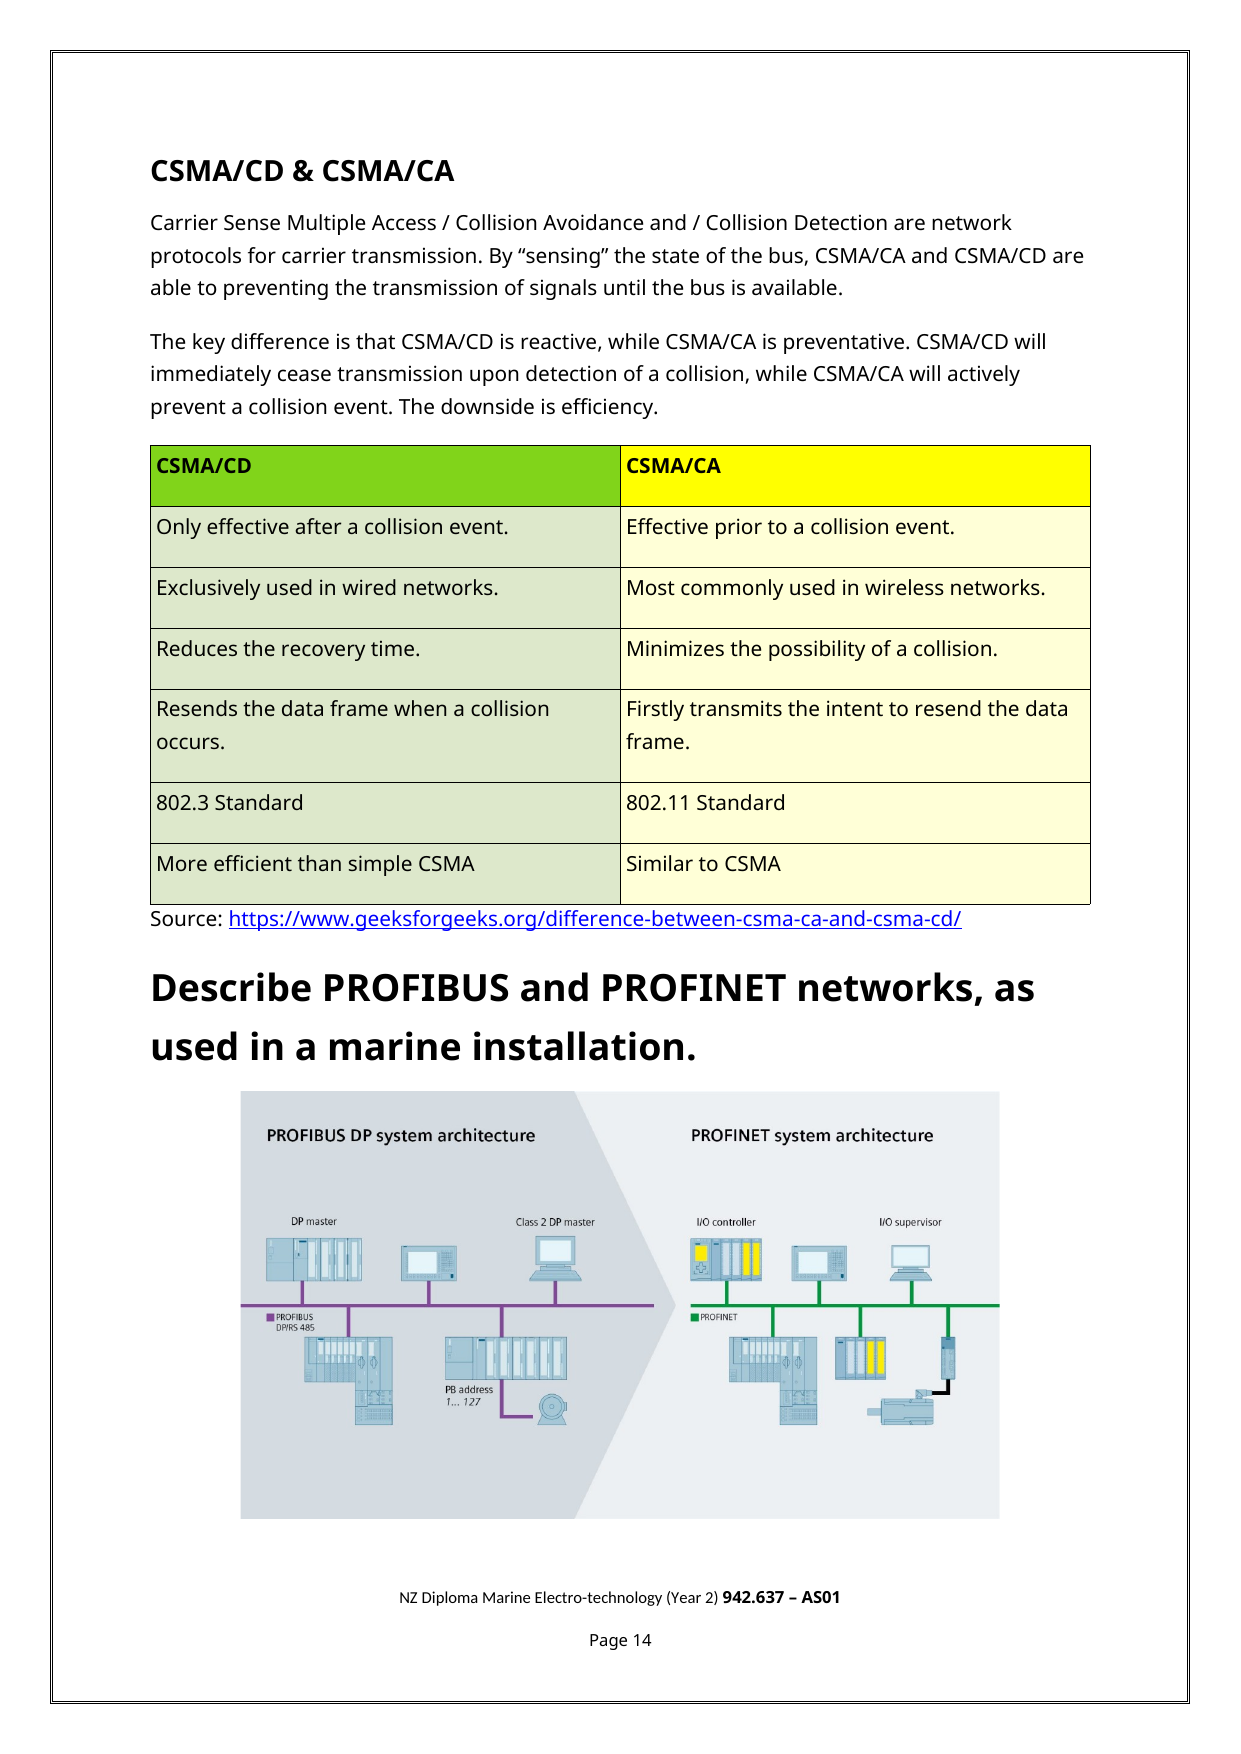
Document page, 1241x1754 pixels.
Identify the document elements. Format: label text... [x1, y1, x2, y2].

table_cell Effective prior to a collision event. [621, 507, 1090, 567]
table_cell Most commonly used in wireless networks. [621, 568, 1090, 628]
subtitle CSMA/CD & CSMA/CA [150, 150, 1090, 190]
table_cell 802.3 Standard [151, 783, 620, 843]
text Carrier Sense Multiple Access / Collision Avoidance and / Collision Detection are network protocols for carrier transmission. By “sensing” the state of the bus, CSMA/CA and CSMA/CD are able to preventing the transmission of signals until the bus is available. [150, 208, 1090, 302]
text Source: https://www.geeksforgeeks.org/difference-between-csma-ca-and-csma-cd/ [150, 905, 1090, 932]
table_cell Only effective after a collision event. [151, 507, 620, 567]
table_cell More efficient than simple CSMA [151, 844, 620, 904]
picture [240, 1091, 1000, 1519]
table_cell Resends the data frame when a collision occurs. [151, 690, 620, 782]
table_cell Exclusively used in wired networks. [151, 568, 620, 628]
table_cell Reduces the recovery time. [151, 629, 620, 689]
table_cell Minimizes the possibility of a collision. [621, 629, 1090, 689]
text The key difference is that CSMA/CD is reactive, while CSMA/CA is preventative. CSMA/CD will immediately cease transmission upon detection of a collision, while CSMA/CA will actively prevent a collision event. The downside is efficiency. [150, 327, 1090, 420]
table_cell 802.11 Standard [621, 783, 1090, 843]
subtitle Describe PROFIBUS and PROFINET networks, as used in a marine installation. [150, 962, 1090, 1071]
table_header CSMA/CD [151, 446, 620, 506]
table_header CSMA/CA [621, 446, 1090, 506]
table_cell Similar to CSMA [621, 844, 1090, 904]
table_cell Firstly transmits the intent to resend the data frame. [621, 690, 1090, 782]
